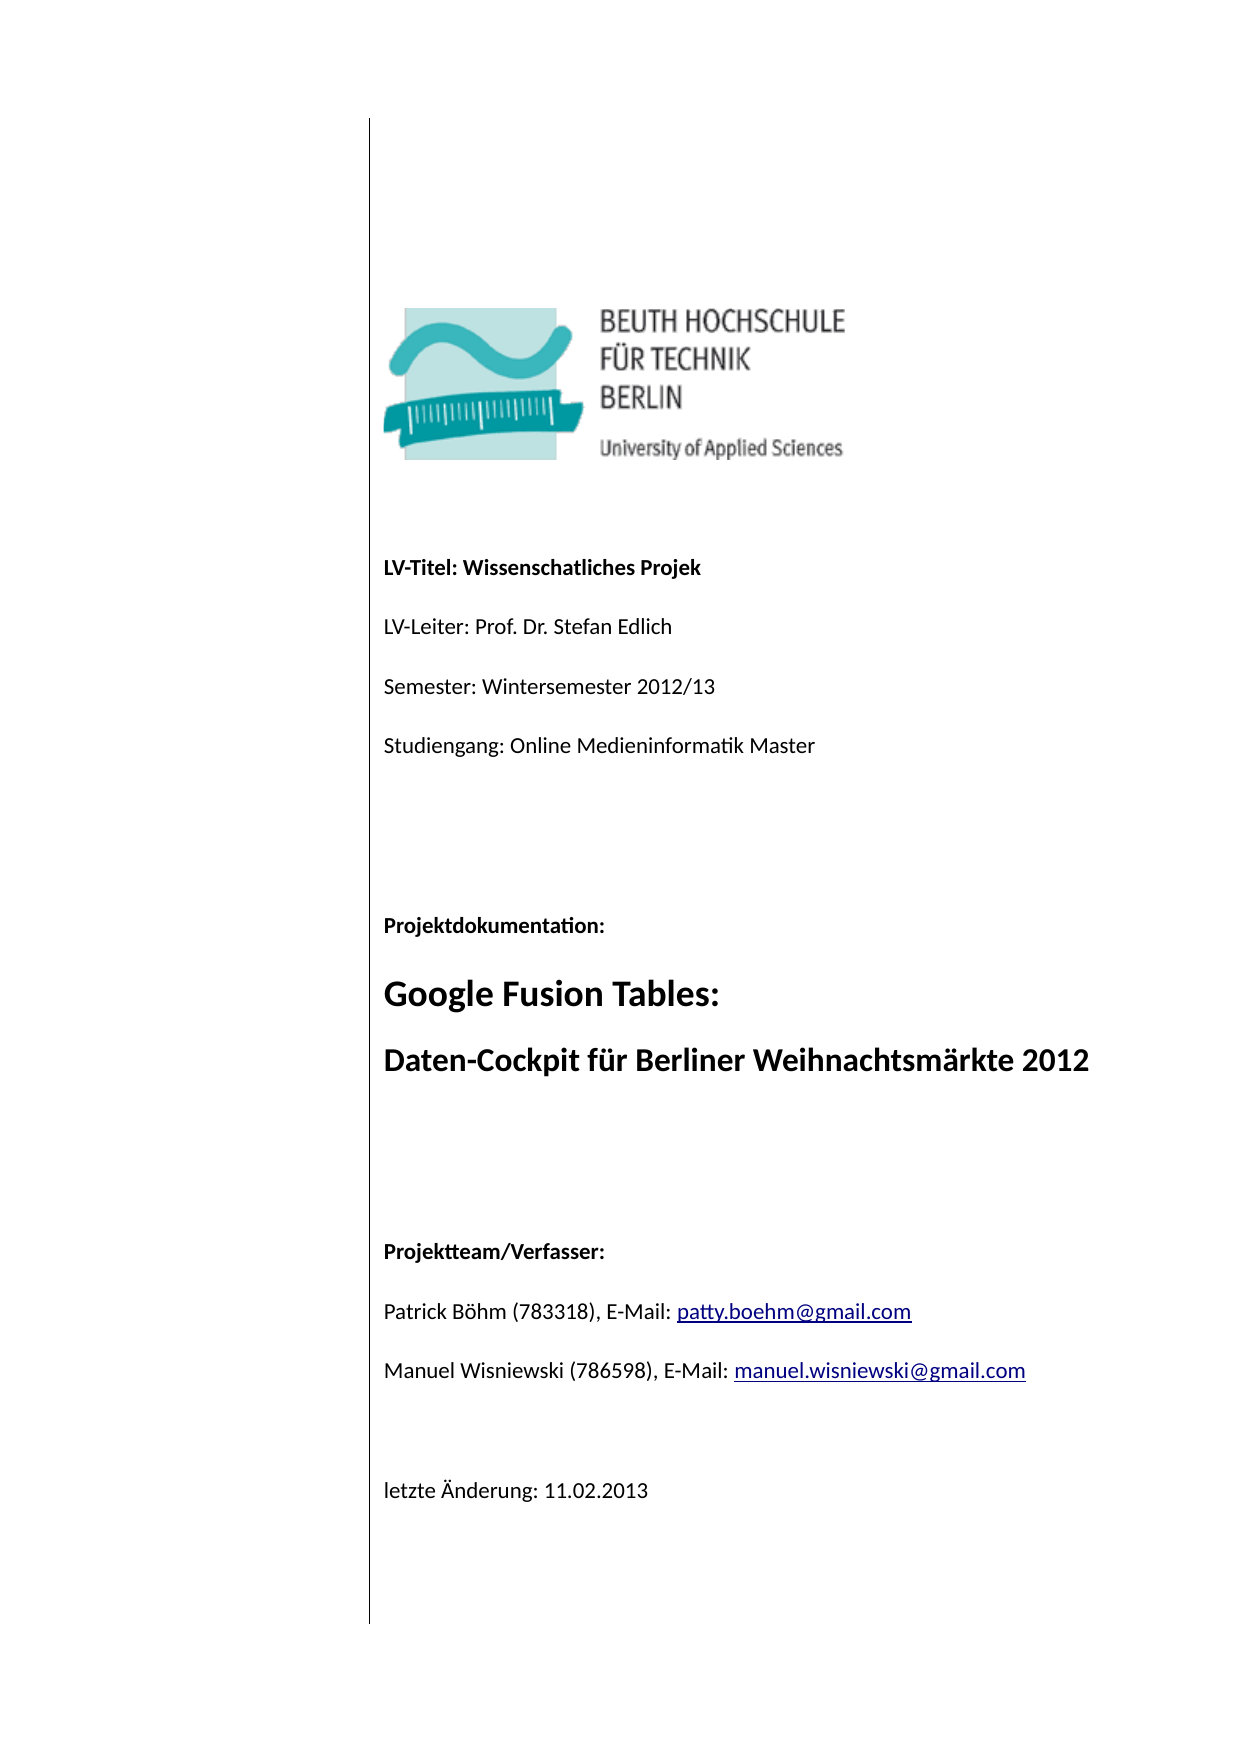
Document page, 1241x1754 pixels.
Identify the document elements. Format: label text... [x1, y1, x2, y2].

text letzte Änderung: 11.02.2013 [384, 1476, 1122, 1504]
text LV-Titel: Wissenschatliches Projek [384, 553, 1122, 581]
text Studiengang: Online Medieninformatik Master [384, 732, 1122, 760]
text Projektdokumentation: [384, 911, 1122, 939]
text LV-Leiter: Prof. Dr. Stefan Edlich [384, 612, 1122, 640]
text Google Fusion Tables: [384, 970, 1122, 1016]
text Patrick Böhm (783318), E-Mail: patty.boehm@gmail.com [384, 1297, 1122, 1325]
text Projektteam/Verfasser: [384, 1237, 1122, 1265]
text Manuel Wisniewski (786598), E-Mail: manuel.wisniewski@gmail.com [384, 1357, 1122, 1385]
text Daten-Cockpit für Berliner Weihnachtsmärkte 2012 [384, 1039, 1122, 1080]
picture [383, 308, 845, 460]
text Semester: Wintersemester 2012/13 [384, 672, 1122, 700]
